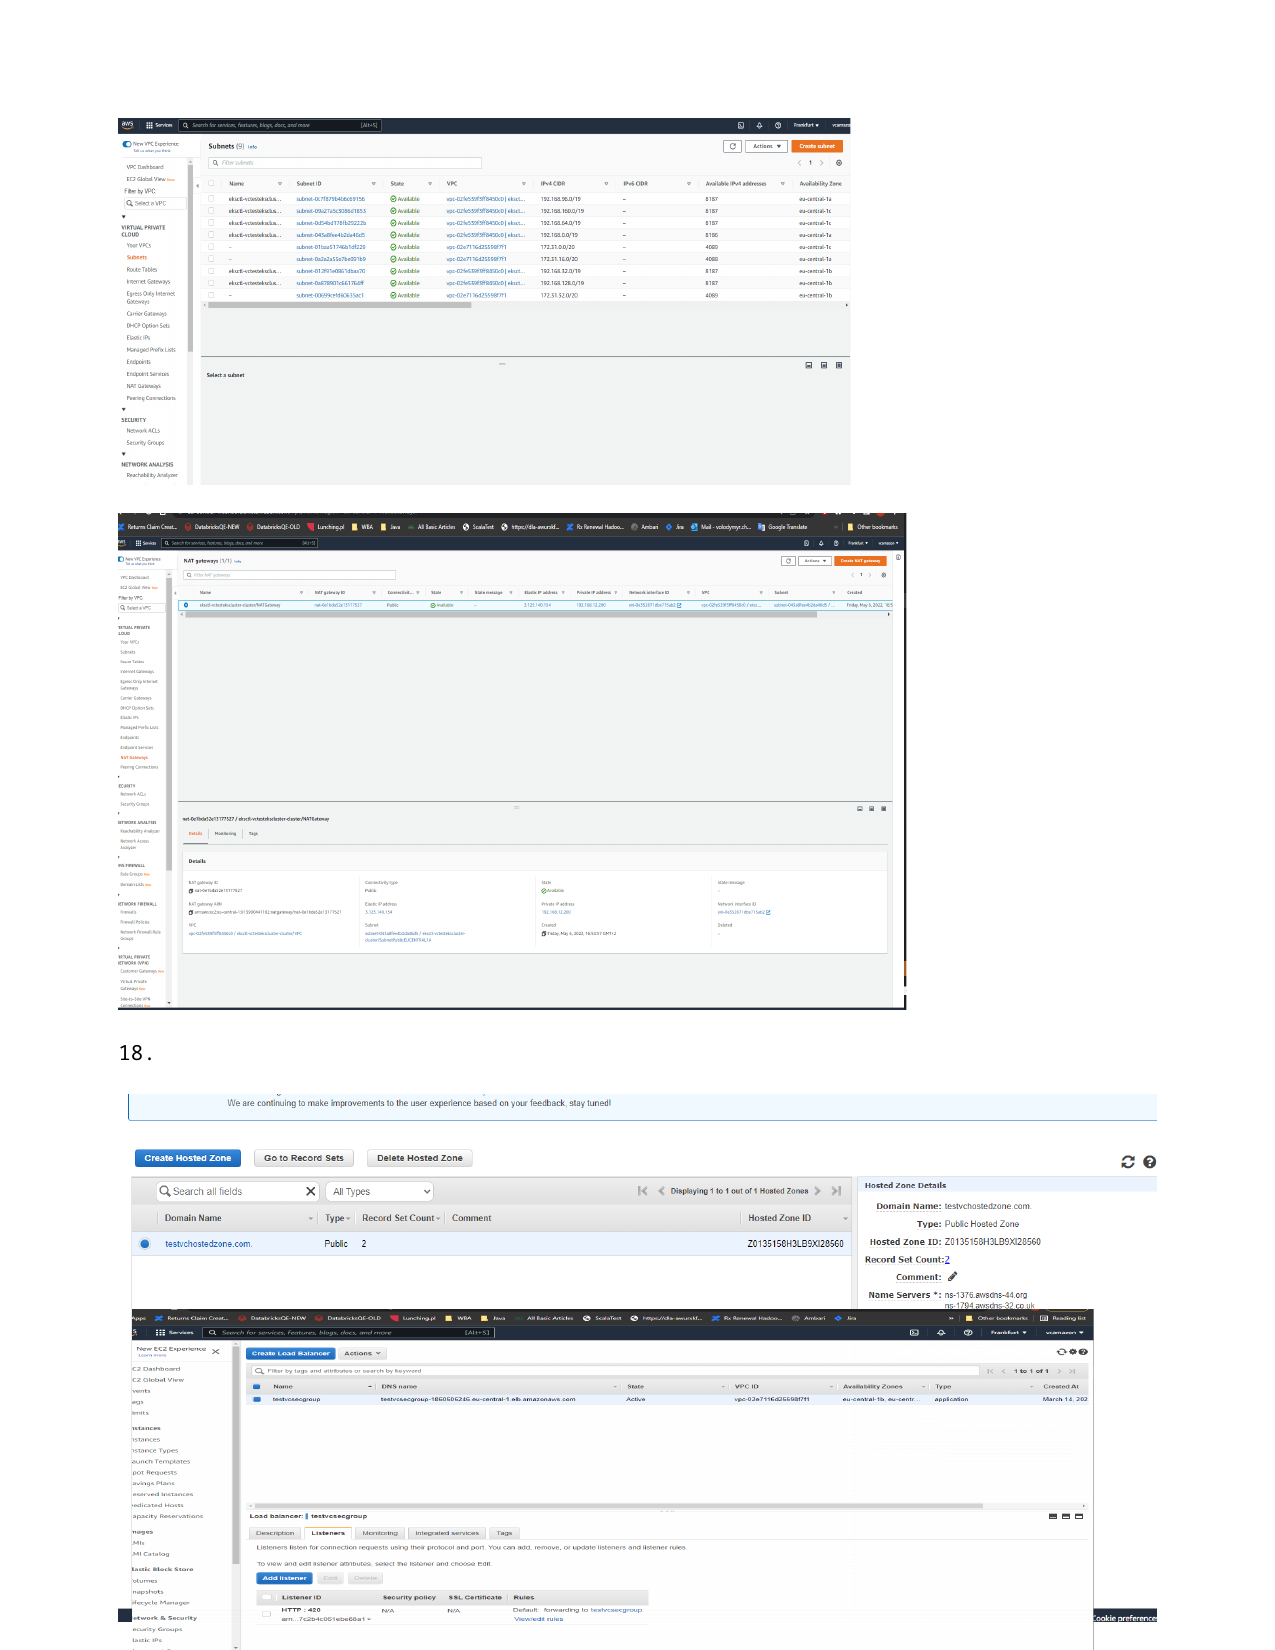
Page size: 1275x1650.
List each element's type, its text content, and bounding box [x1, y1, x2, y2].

picture [118, 118, 851, 485]
picture [118, 1094, 1157, 1650]
text 18. [118, 1038, 1157, 1066]
picture [118, 513, 907, 1010]
